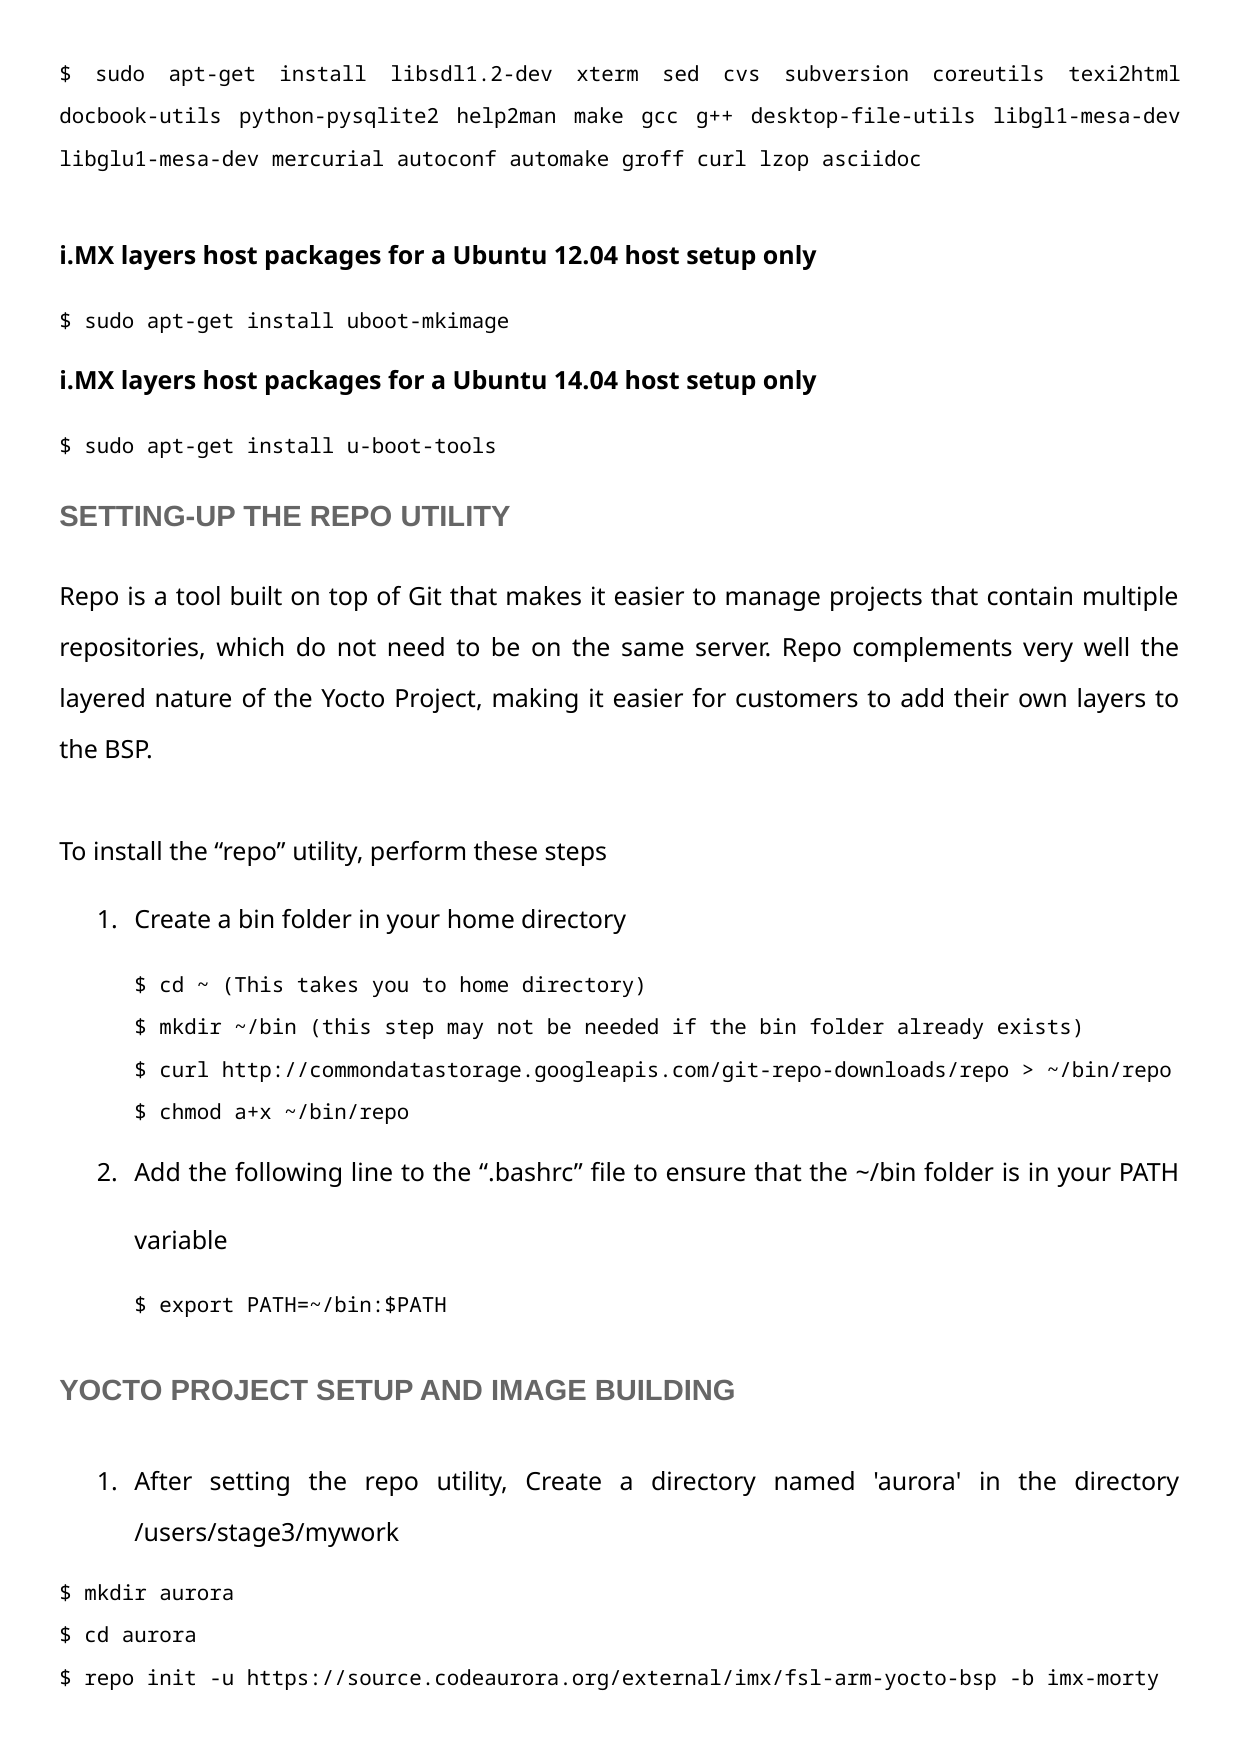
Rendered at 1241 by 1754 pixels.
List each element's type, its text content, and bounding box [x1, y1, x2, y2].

text $ mkdir ~/bin (this step may not be needed if the bin folder already exists) [134, 1012, 1181, 1041]
subtitle YOCTO PROJECT SETUP AND IMAGE BUILDING [59, 1372, 1181, 1406]
text $ sudo apt-get install uboot-mkimage [59, 306, 1181, 334]
text $ cd aurora [59, 1621, 1181, 1649]
text $ export PATH=~/bin:$PATH [90, 1291, 1181, 1319]
text $ repo init -u https://source.codeaurora.org/external/imx/fsl-arm-yocto-bsp -b imx-morty [59, 1663, 1181, 1692]
subtitle SETTING-UP THE REPO UTILITY [59, 499, 1181, 532]
text Repo is a tool built on top of Git that makes it easier to manage projects that contain multiple repositories, which do not need to be on the same server. Repo complements very well the layered nature of the Yocto Project, making it easier for customers to add their own layers to the BSP. [59, 578, 1181, 765]
text To install the “repo” utility, perform these steps [59, 833, 1181, 867]
text i.MX layers host packages for a Ubuntu 14.04 host setup only [59, 363, 1181, 397]
list Create a bin folder in your home directory [97, 902, 1181, 936]
text $ sudo apt-get install u-boot-tools [59, 431, 1181, 459]
text $ cd ~ (This takes you to home directory) [134, 970, 1181, 998]
text $ mkdir aurora [59, 1578, 1181, 1606]
list Add the following line to the “.bashrc” file to ensure that the ~/bin folder is in your PATH variable [97, 1154, 1181, 1257]
text i.MX layers host packages for a Ubuntu 12.04 host setup only [59, 238, 1181, 272]
text $ chmod a+x ~/bin/repo [134, 1097, 1181, 1126]
list After setting the repo utility, Create a directory named 'aurora' in the directory /users/stage3/mywork [97, 1464, 1181, 1549]
text $ sudo apt-get install libsdl1.2-dev xterm sed cvs subversion coreutils texi2html docbook-utils python-pysqlite2 help2man make gcc g++ desktop-file-utils libgl1-mesa-dev libglu1-mesa-dev mercurial autoconf automake groff curl lzop asciidoc [59, 59, 1181, 173]
text $ curl http://commondatastorage.googleapis.com/git-repo-downloads/repo > ~/bin/repo [134, 1055, 1181, 1083]
